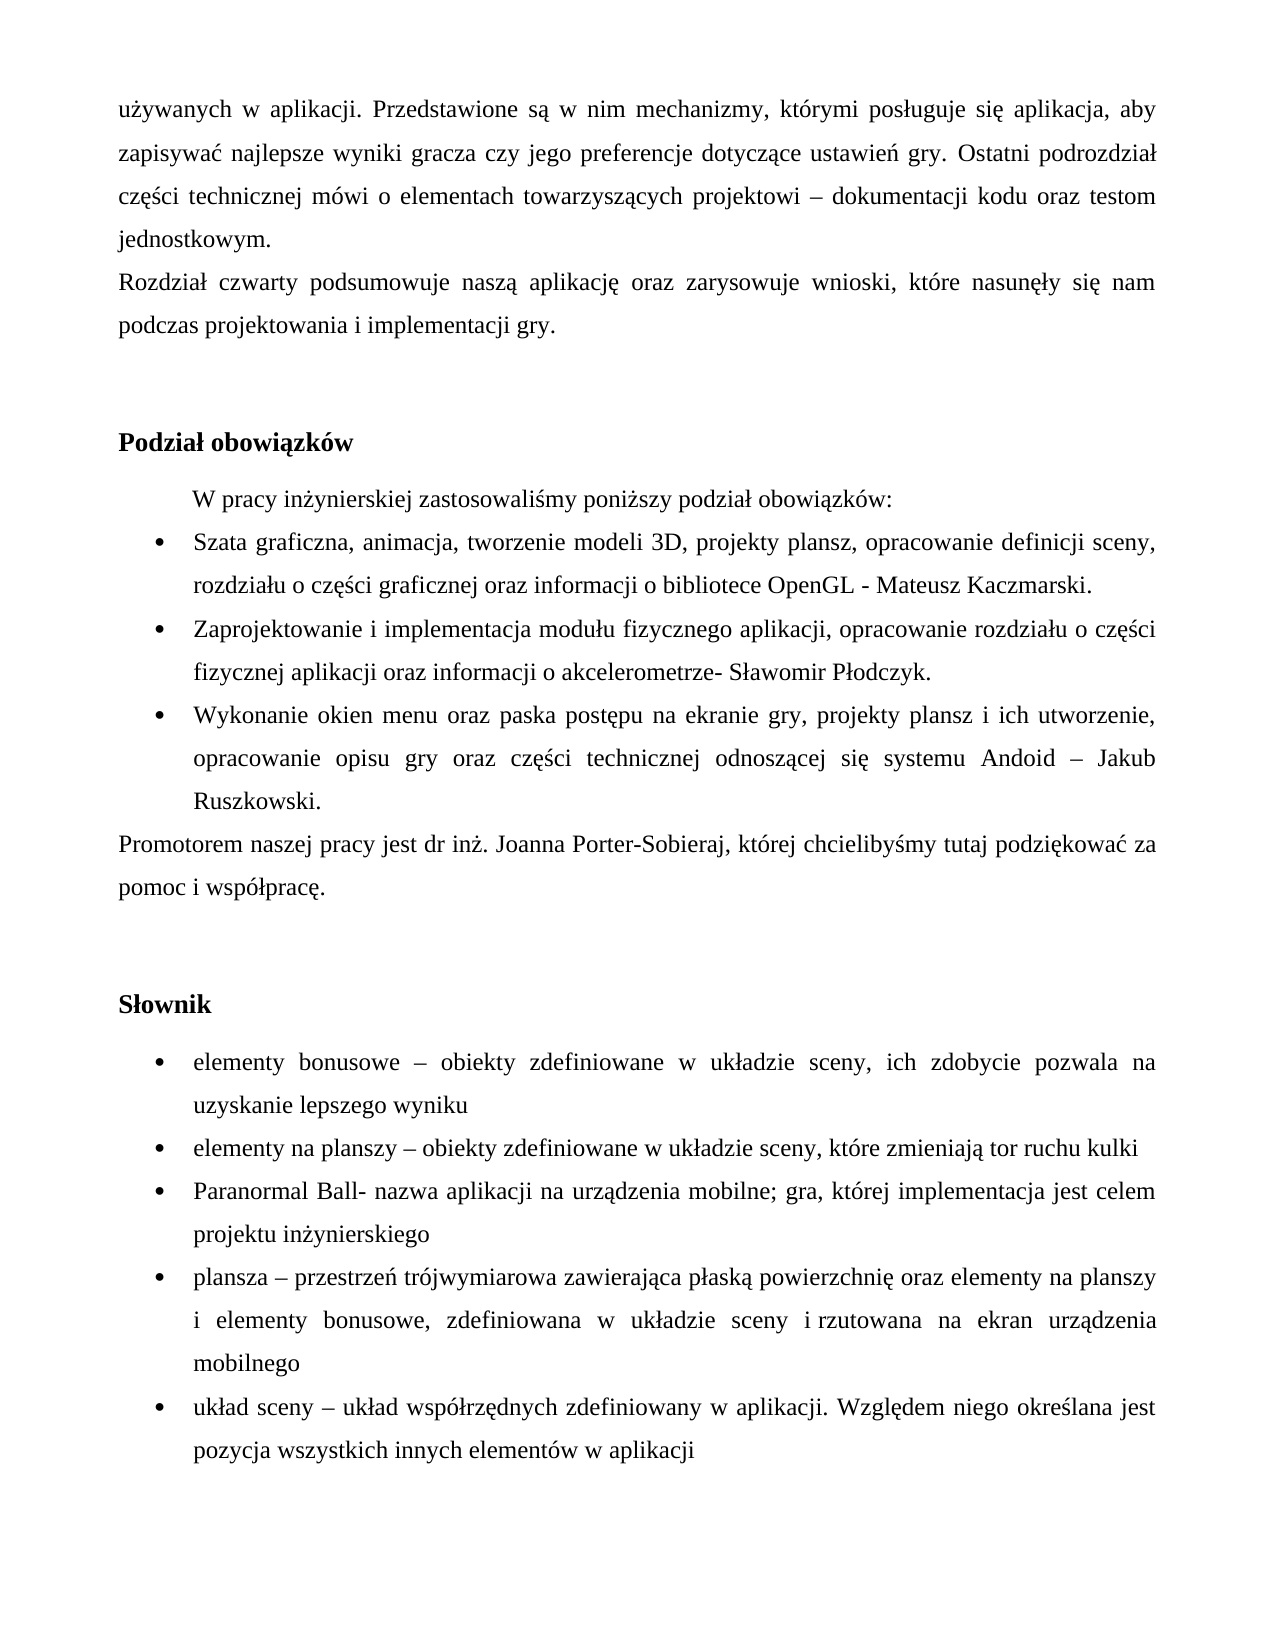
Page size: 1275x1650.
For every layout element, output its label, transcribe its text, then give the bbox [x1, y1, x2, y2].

text używanych w aplikacji. Przedstawione są w nim mechanizmy, którymi posługuje się aplikacja, aby zapisywać najlepsze wyniki gracza czy jego preferencje dotyczące ustawień gry. Ostatni podrozdział części technicznej mówi o elementach towarzyszących projektowi – dokumentacji kodu oraz testom jednostkowym. [118, 94, 1157, 253]
list elementy bonusowe – obiekty zdefiniowane w układzie sceny, ich zdobycie pozwala na uzyskanie lepszego wyniku [156, 1047, 1157, 1118]
list Szata graficzna, animacja, tworzenie modeli 3D, projekty plansz, opracowanie definicji sceny, rozdziału o części graficznej oraz informacji o bibliotece OpenGL - Mateusz Kaczmarski. [156, 527, 1157, 599]
text Słownik [118, 988, 1157, 1019]
list plansza – przestrzeń trójwymiarowa zawierająca płaską powierzchnię oraz elementy na planszy i elementy bonusowe, zdefiniowana w układzie sceny i rzutowana na ekran urządzenia mobilnego [156, 1262, 1157, 1377]
text Promotorem naszej pracy jest dr inż. Joanna Porter-Sobieraj, której chcielibyśmy tutaj podziękować za pomoc i współpracę. [118, 829, 1157, 901]
list układ sceny – układ współrzędnych zdefiniowany w aplikacji. Względem niego określana jest pozycja wszystkich innych elementów w aplikacji [156, 1392, 1157, 1463]
text Podział obowiązków [118, 426, 1157, 457]
text W pracy inżynierskiej zastosowaliśmy poniższy podział obowiązków: [118, 484, 1157, 513]
list elementy na planszy – obiekty zdefiniowane w układzie sceny, które zmieniają tor ruchu kulki [156, 1133, 1157, 1162]
list Paranormal Ball- nazwa aplikacji na urządzenia mobilne; gra, której implementacja jest celem projektu inżynierskiego [156, 1176, 1157, 1248]
list Wykonanie okien menu oraz paska postępu na ekranie gry, projekty plansz i ich utworzenie, opracowanie opisu gry oraz części technicznej odnoszącej się systemu Andoid – Jakub Ruszkowski. [156, 700, 1157, 815]
list Zaprojektowanie i implementacja modułu fizycznego aplikacji, opracowanie rozdziału o części fizycznej aplikacji oraz informacji o akcelerometrze- Sławomir Płodczyk. [156, 614, 1157, 686]
text Rozdział czwarty podsumowuje naszą aplikację oraz zarysowuje wnioski, które nasunęły się nam podczas projektowania i implementacji gry. [118, 267, 1157, 339]
